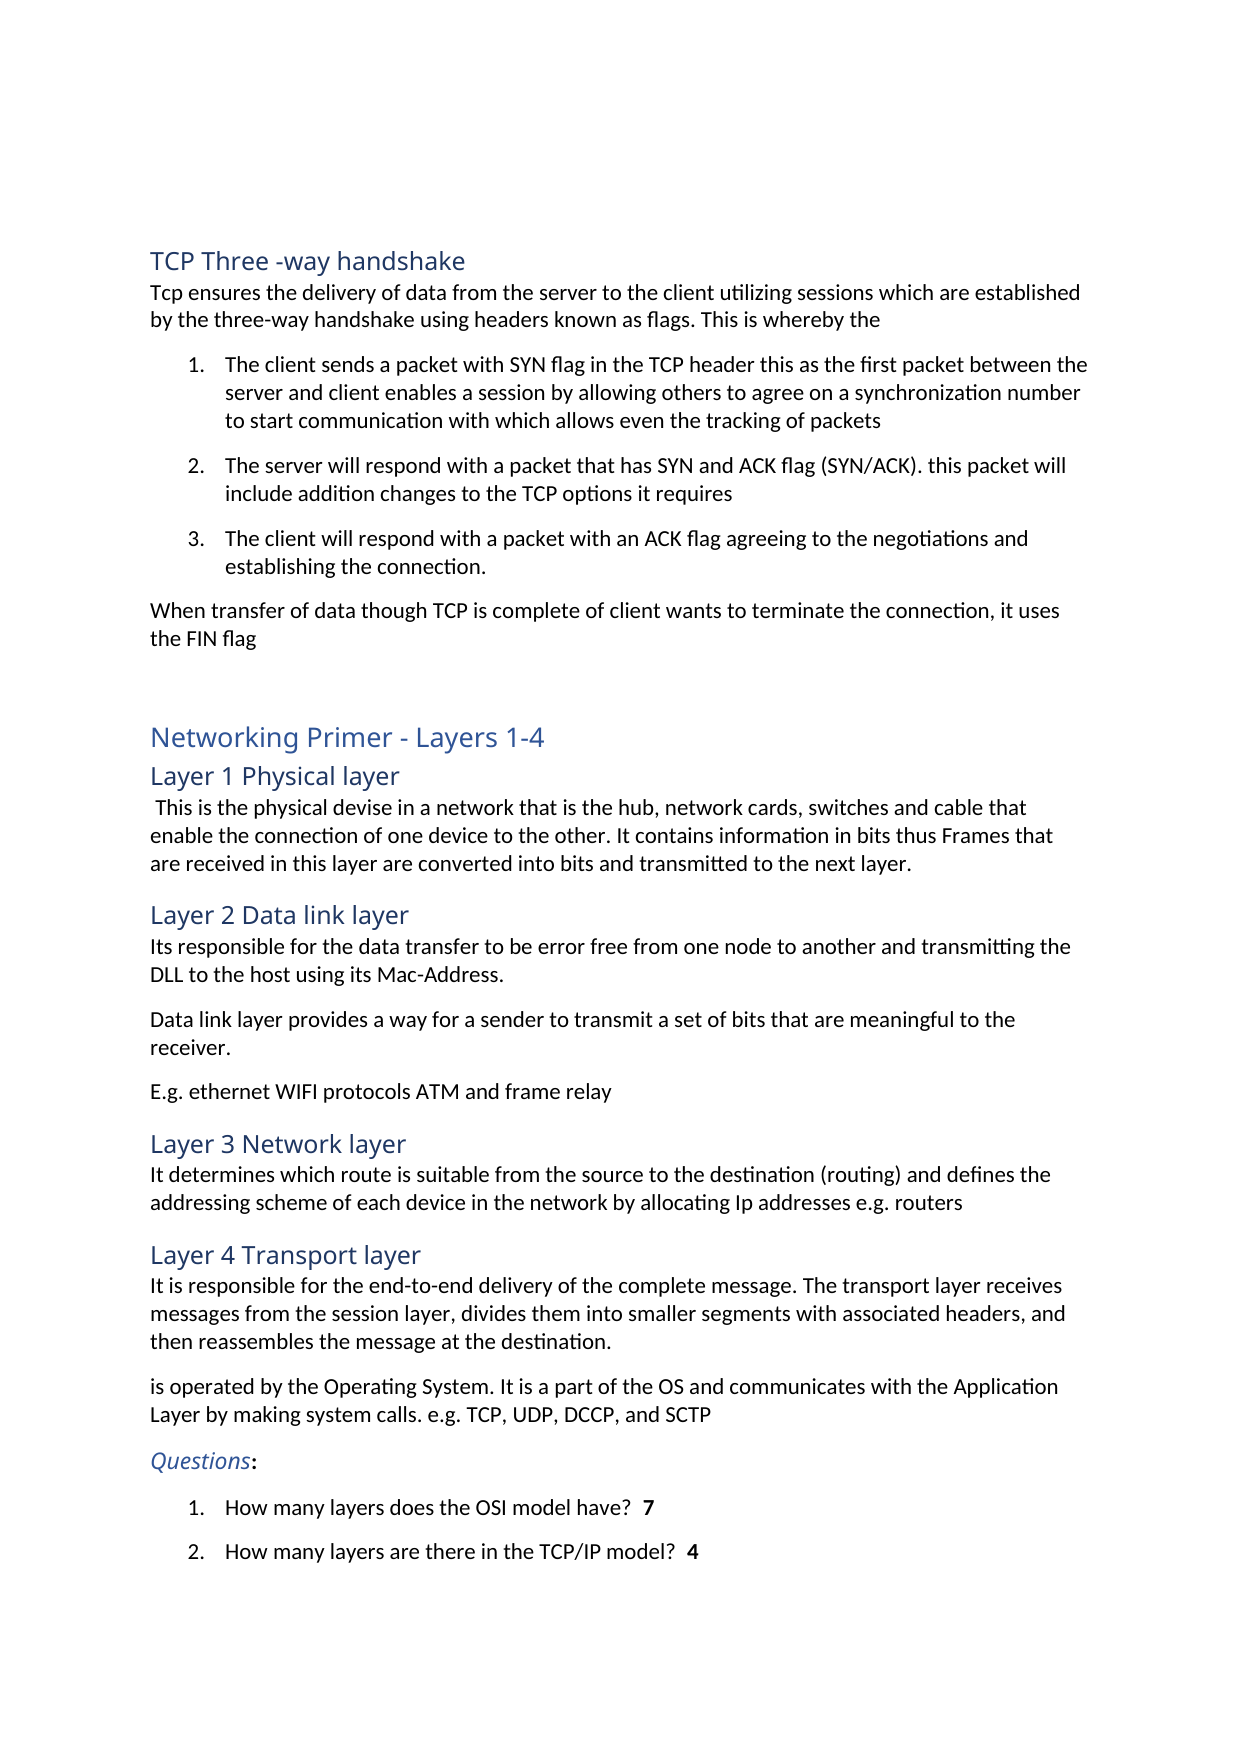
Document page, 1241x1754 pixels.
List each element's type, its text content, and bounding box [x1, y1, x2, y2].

list The client will respond with a packet with an ACK flag agreeing to the negotiations and establishing the connection. [187, 524, 1090, 580]
subtitle Networking Primer - Layers 1-4 [150, 718, 1090, 755]
text Data link layer provides a way for a sender to transmit a set of bits that are meaningful to the receiver. [150, 1005, 1090, 1061]
list The client sends a packet with SYN flag in the TCP header this as the first packet between the server and client enables a session by allowing others to agree on a synchronization number to start communication with which allows even the tracking of packets [187, 350, 1090, 434]
text This is the physical devise in a network that is the hub, network cards, switches and cable that enable the connection of one device to the other. It contains information in bits thus Frames that are received in this layer are converted into bits and transmitted to the next layer. [150, 793, 1090, 877]
subtitle Layer 4 Transport layer [150, 1237, 1090, 1271]
subtitle TCP Three -way handshake [150, 243, 1090, 278]
text is operated by the Operating System. It is a part of the OS and communicates with the Application Layer by making system calls. e.g. TCP, UDP, DCCP, and SCTP [150, 1372, 1090, 1428]
list How many layers does the OSI model have? 7 [187, 1493, 1090, 1521]
text Tcp ensures the delivery of data from the server to the client utilizing sessions which are established by the three-way handshake using headers known as flags. This is whereby the [150, 278, 1090, 334]
text Its responsible for the data transfer to be error free from one node to another and transmitting the DLL to the host using its Mac-Address. [150, 932, 1090, 988]
text It is responsible for the end-to-end delivery of the complete message. The transport layer receives messages from the session layer, divides them into smaller segments with associated headers, and then reassembles the message at the destination. [150, 1271, 1090, 1355]
text Questions: [150, 1445, 1090, 1476]
text When transfer of data though TCP is complete of client wants to terminate the connection, it uses the FIN flag [150, 596, 1090, 652]
list How many layers are there in the TCP/IP model? 4 [187, 1537, 1090, 1565]
subtitle Layer 2 Data link layer [150, 898, 1090, 932]
subtitle Layer 1 Physical layer [150, 759, 1090, 793]
subtitle Layer 3 Network layer [150, 1126, 1090, 1160]
list The server will respond with a packet that has SYN and ACK flag (SYN/ACK). this packet will include addition changes to the TCP options it requires [187, 451, 1090, 507]
text E.g. ethernet WIFI protocols ATM and frame relay [150, 1077, 1090, 1106]
text It determines which route is suitable from the source to the destination (routing) and defines the addressing scheme of each device in the network by allocating Ip addresses e.g. routers [150, 1160, 1090, 1216]
